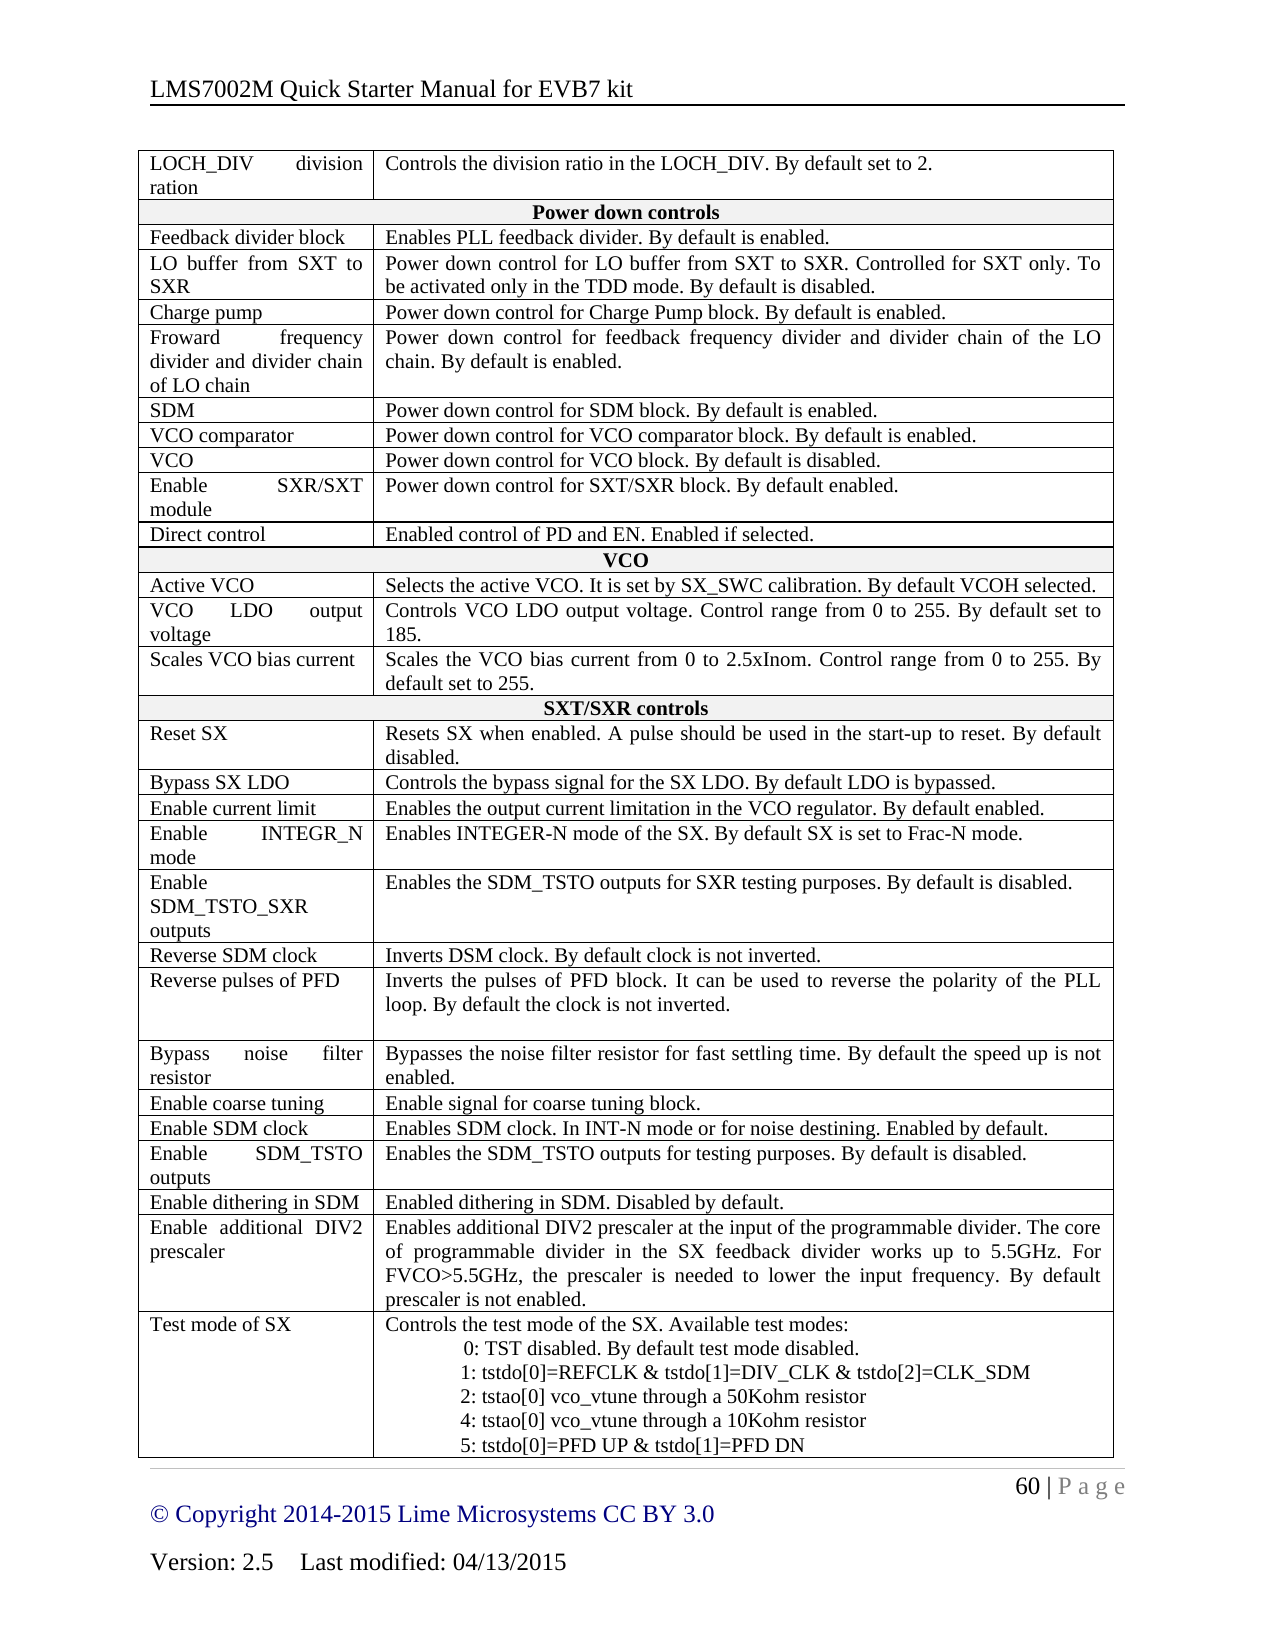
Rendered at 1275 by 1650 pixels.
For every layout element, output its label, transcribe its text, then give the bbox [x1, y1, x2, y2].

table_cell LOCH_DIV division ration [139, 151, 373, 199]
table_cell Controls the bypass signal for the SX LDO. By default LDO is bypassed. [374, 770, 1113, 794]
table_cell Controls the test mode of the SX. Available test modes: 0: TST disabled. By default test mode disabled. 1: tstdo[0]=REFCLK & tstdo[1]=DIV_CLK & tstdo[2]=CLK_SDM 2: tstao[0] vco_vtune through a 50Kohm resistor 4: tstao[0] vco_vtune through a 10Kohm resistor 5: tstdo[0]=PFD UP & tstdo[1]=PFD DN [374, 1312, 1113, 1457]
table_cell VCO [139, 548, 1113, 572]
table_cell Bypass SX LDO [139, 770, 373, 794]
table_cell Enable additional DIV2 prescaler [139, 1215, 373, 1311]
table_cell Enabled control of PD and EN. Enabled if selected. [374, 523, 1113, 546]
table_cell Test mode of SX [139, 1312, 373, 1457]
table_cell Charge pump [139, 300, 373, 324]
table_cell Froward frequency divider and divider chain of LO chain [139, 325, 373, 397]
table_cell Inverts the pulses of PFD block. It can be used to reverse the polarity of the PLL loop. By default the clock is not inverted. [374, 968, 1113, 1040]
table_cell Enable current limit [139, 795, 373, 819]
table_cell Enable coarse tuning [139, 1090, 373, 1114]
table_cell Enables SDM clock. In INT-N mode or for noise destining. Enabled by default. [374, 1116, 1113, 1139]
table_cell Enables the output current limitation in the VCO regulator. By default enabled. [374, 795, 1113, 819]
table_cell VCO LDO output voltage [139, 598, 373, 646]
table_cell Enable dithering in SDM [139, 1190, 373, 1214]
table_cell Bypasses the noise filter resistor for fast settling time. By default the speed up is not enabled. [374, 1041, 1113, 1089]
table_cell Power down control for feedback frequency divider and divider chain of the LO chain. By default is enabled. [374, 325, 1113, 397]
table_cell Enables INTEGER-N mode of the SX. By default SX is set to Frac-N mode. [374, 821, 1113, 869]
table_cell SDM [139, 398, 373, 422]
table_cell Enables the SDM_TSTO outputs for testing purposes. By default is disabled. [374, 1141, 1113, 1189]
table_cell Scales the VCO bias current from 0 to 2.5xInom. Control range from 0 to 255. By default set to 255. [374, 647, 1113, 695]
table_cell Enable signal for coarse tuning block. [374, 1090, 1113, 1114]
table_cell Enables the SDM_TSTO outputs for SXR testing purposes. By default is disabled. [374, 870, 1113, 942]
table_cell Enable SDM_TSTO_SXR outputs [139, 870, 373, 942]
table_cell Active VCO [139, 573, 373, 597]
table_cell Scales VCO bias current [139, 647, 373, 695]
table_cell Power down control for Charge Pump block. By default is enabled. [374, 300, 1113, 324]
table_cell Power down control for VCO comparator block. By default is enabled. [374, 423, 1113, 447]
table_cell Enabled dithering in SDM. Disabled by default. [374, 1190, 1113, 1214]
table_cell Controls the division ratio in the LOCH_DIV. By default set to 2. [374, 151, 1113, 199]
table_cell Reset SX [139, 721, 373, 769]
table_cell Power down control for VCO block. By default is disabled. [374, 448, 1113, 472]
table_cell Controls VCO LDO output voltage. Control range from 0 to 255. By default set to 185. [374, 598, 1113, 646]
table_cell VCO [139, 448, 373, 472]
table_cell Enable SXR/SXT module [139, 473, 373, 521]
table_cell Feedback divider block [139, 225, 373, 249]
table_cell Reverse pulses of PFD [139, 968, 373, 1040]
table_cell Enables additional DIV2 prescaler at the input of the programmable divider. The core of programmable divider in the SX feedback divider works up to 5.5GHz. For FVCO>5.5GHz, the prescaler is needed to lower the input frequency. By default prescaler is not enabled. [374, 1215, 1113, 1311]
table_cell Reverse SDM clock [139, 943, 373, 967]
table_cell Selects the active VCO. It is set by SX_SWC calibration. By default VCOH selected. [374, 573, 1113, 597]
table_cell Direct control [139, 523, 373, 546]
table_cell Enable SDM clock [139, 1116, 373, 1139]
table_cell Enable INTEGR_N mode [139, 821, 373, 869]
table_cell SXT/SXR controls [139, 696, 1113, 720]
table_cell Enables PLL feedback divider. By default is enabled. [374, 225, 1113, 249]
table_cell Inverts DSM clock. By default clock is not inverted. [374, 943, 1113, 967]
table_cell Resets SX when enabled. A pulse should be used in the start-up to reset. By default disabled. [374, 721, 1113, 769]
table_cell Power down control for SDM block. By default is enabled. [374, 398, 1113, 422]
table_cell Power down control for LO buffer from SXT to SXR. Controlled for SXT only. To be activated only in the TDD mode. By default is disabled. [374, 250, 1113, 298]
table_cell LO buffer from SXT to SXR [139, 250, 373, 298]
table_cell Bypass noise filter resistor [139, 1041, 373, 1089]
table_cell Power down controls [139, 200, 1113, 224]
table_cell Power down control for SXT/SXR block. By default enabled. [374, 473, 1113, 521]
table_cell VCO comparator [139, 423, 373, 447]
table_cell Enable SDM_TSTO outputs [139, 1141, 373, 1189]
